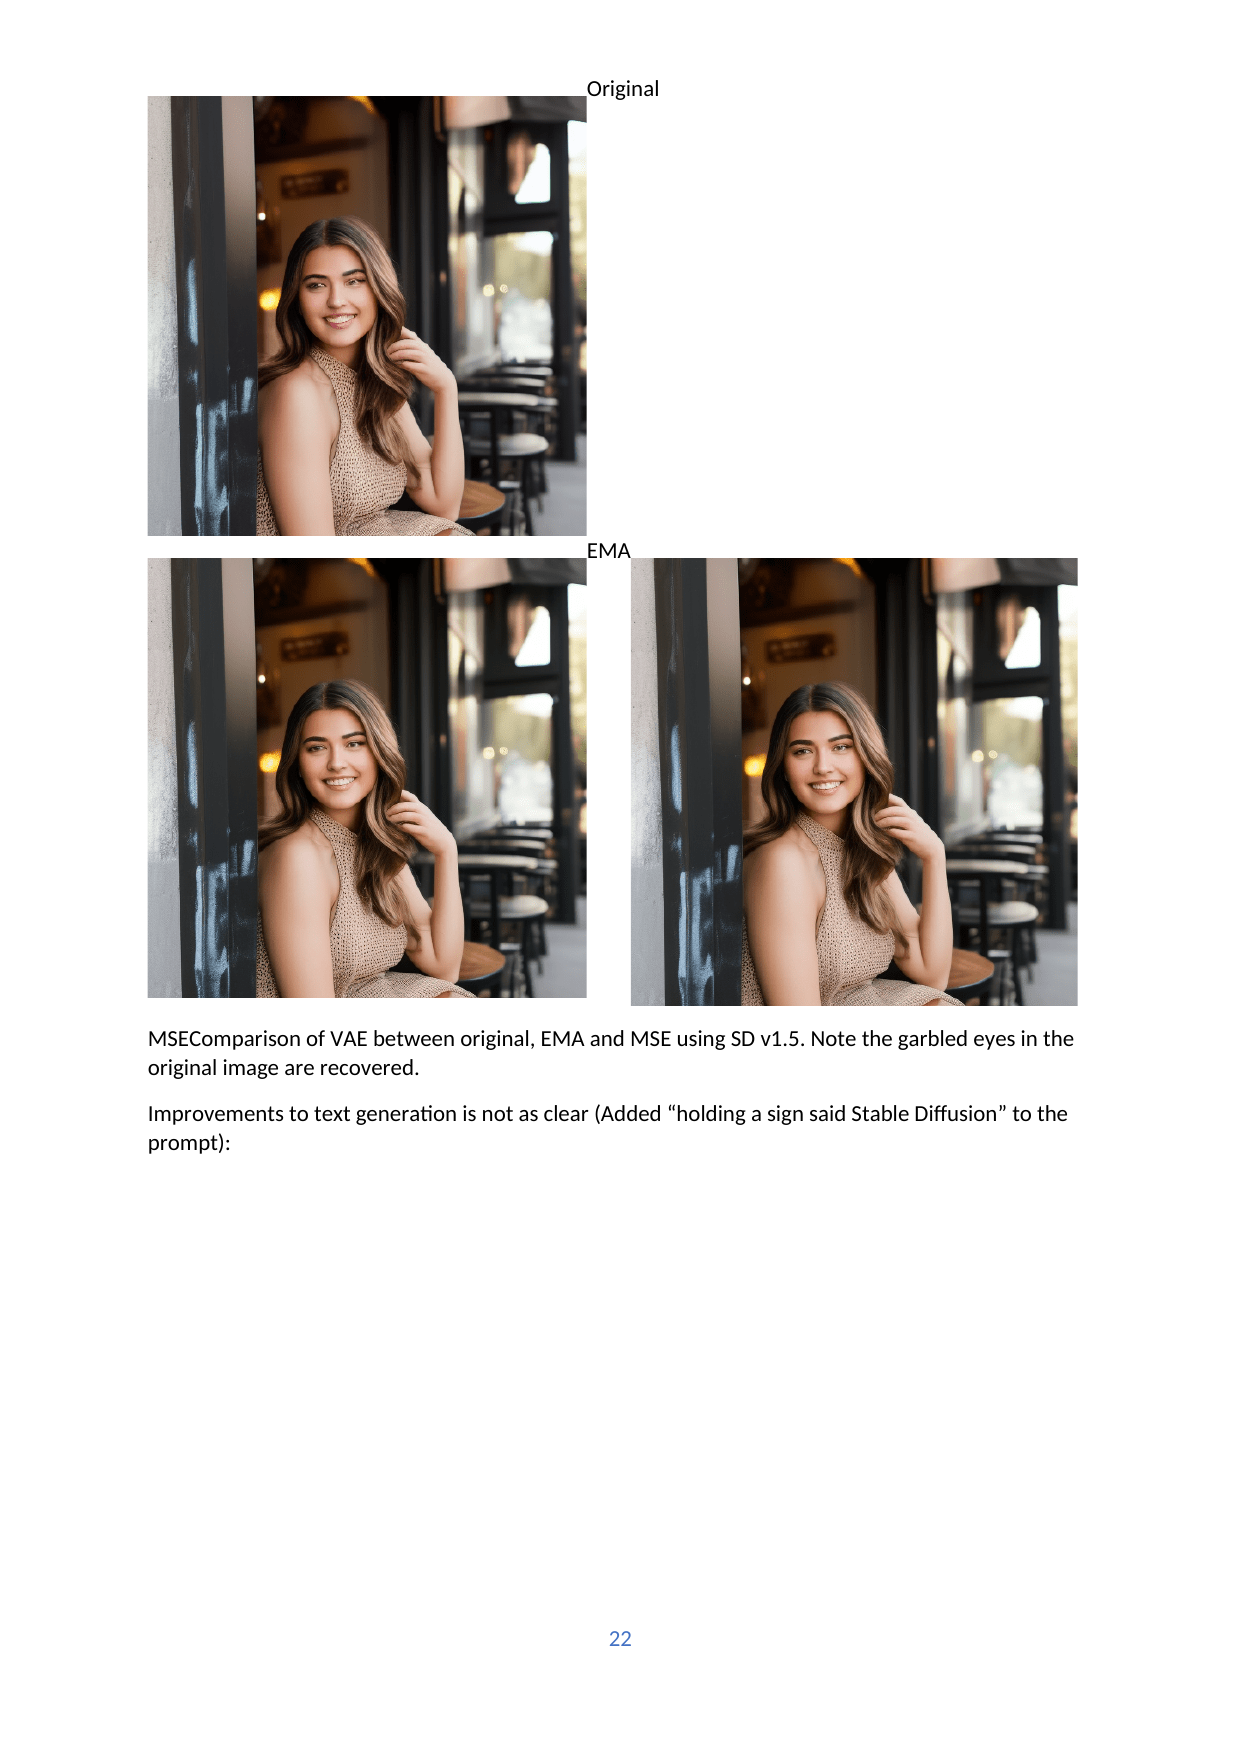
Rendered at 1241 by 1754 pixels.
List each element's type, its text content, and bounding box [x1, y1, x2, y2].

text MSEComparison of VAE between original, EMA and MSE using SD v1.5. Note the garbled eyes in the original image are recovered. [148, 1024, 1093, 1081]
text OriginalEMA [148, 74, 1093, 1006]
text Improvements to text generation is not as clear (Added “holding a sign said Stable Diffusion” to the prompt): [148, 1099, 1093, 1156]
